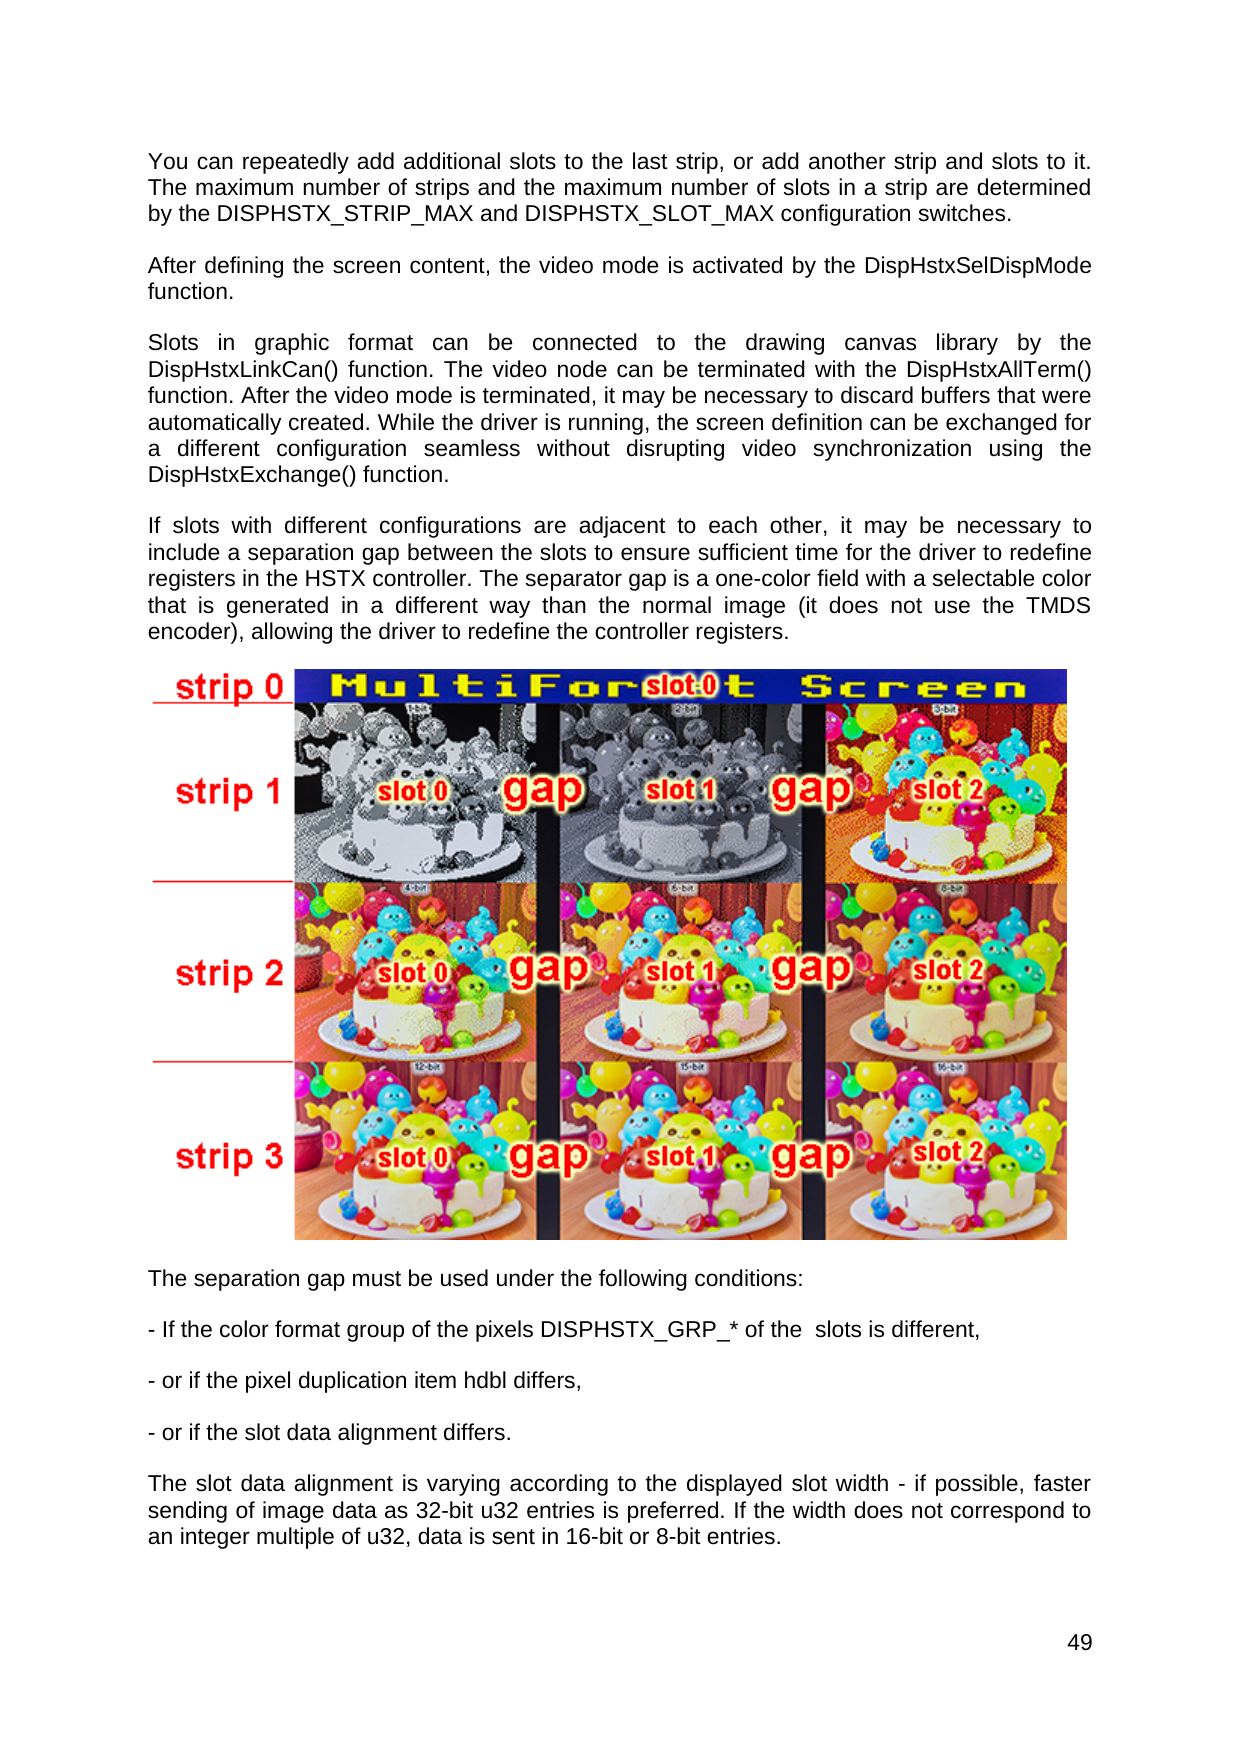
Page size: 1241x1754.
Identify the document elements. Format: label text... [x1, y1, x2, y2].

text You can repeatedly add additional slots to the last strip, or add another strip and slots to it. The maximum number of strips and the maximum number of slots in a strip are determined by the DISPHSTX_STRIP_MAX and DISPHSTX_SLOT_MAX configuration switches. [148, 148, 1093, 227]
text - or if the slot data alignment differs. [148, 1419, 1093, 1445]
text If slots with different configurations are adjacent to each other, it may be necessary to include a separation gap between the slots to ensure sufficient time for the driver to redefine registers in the HSTX controller. The separator gap is a one-color field with a selectable color that is generated in a different way than the normal image (it does not use the TMDS encoder), allowing the driver to redefine the controller registers. [148, 512, 1093, 644]
picture [147, 669, 1067, 1240]
text - or if the pixel duplication item hdbl differs, [148, 1367, 1093, 1394]
text The slot data alignment is varying according to the displayed slot width - if possible, faster sending of image data as 32-bit u32 entries is preferred. If the width does not correspond to an integer multiple of u32, data is sent in 16-bit or 8-bit entries. [148, 1470, 1093, 1549]
text The separation gap must be used under the following conditions: [148, 1265, 1093, 1291]
text Slots in graphic format can be connected to the drawing canvas library by the DispHstxLinkCan() function. The video node can be terminated with the DispHstxAllTerm() function. After the video mode is terminated, it may be necessary to discard buffers that were automatically created. While the driver is running, the screen definition can be exchanged for a different configuration seamless without disrupting video synchronization using the DispHstxExchange() function. [148, 329, 1093, 487]
text - If the color format group of the pixels DISPHSTX_GRP_* of the slots is different, [148, 1316, 1093, 1342]
text After defining the screen content, the video mode is activated by the DispHstxSelDispMode function. [148, 252, 1093, 304]
